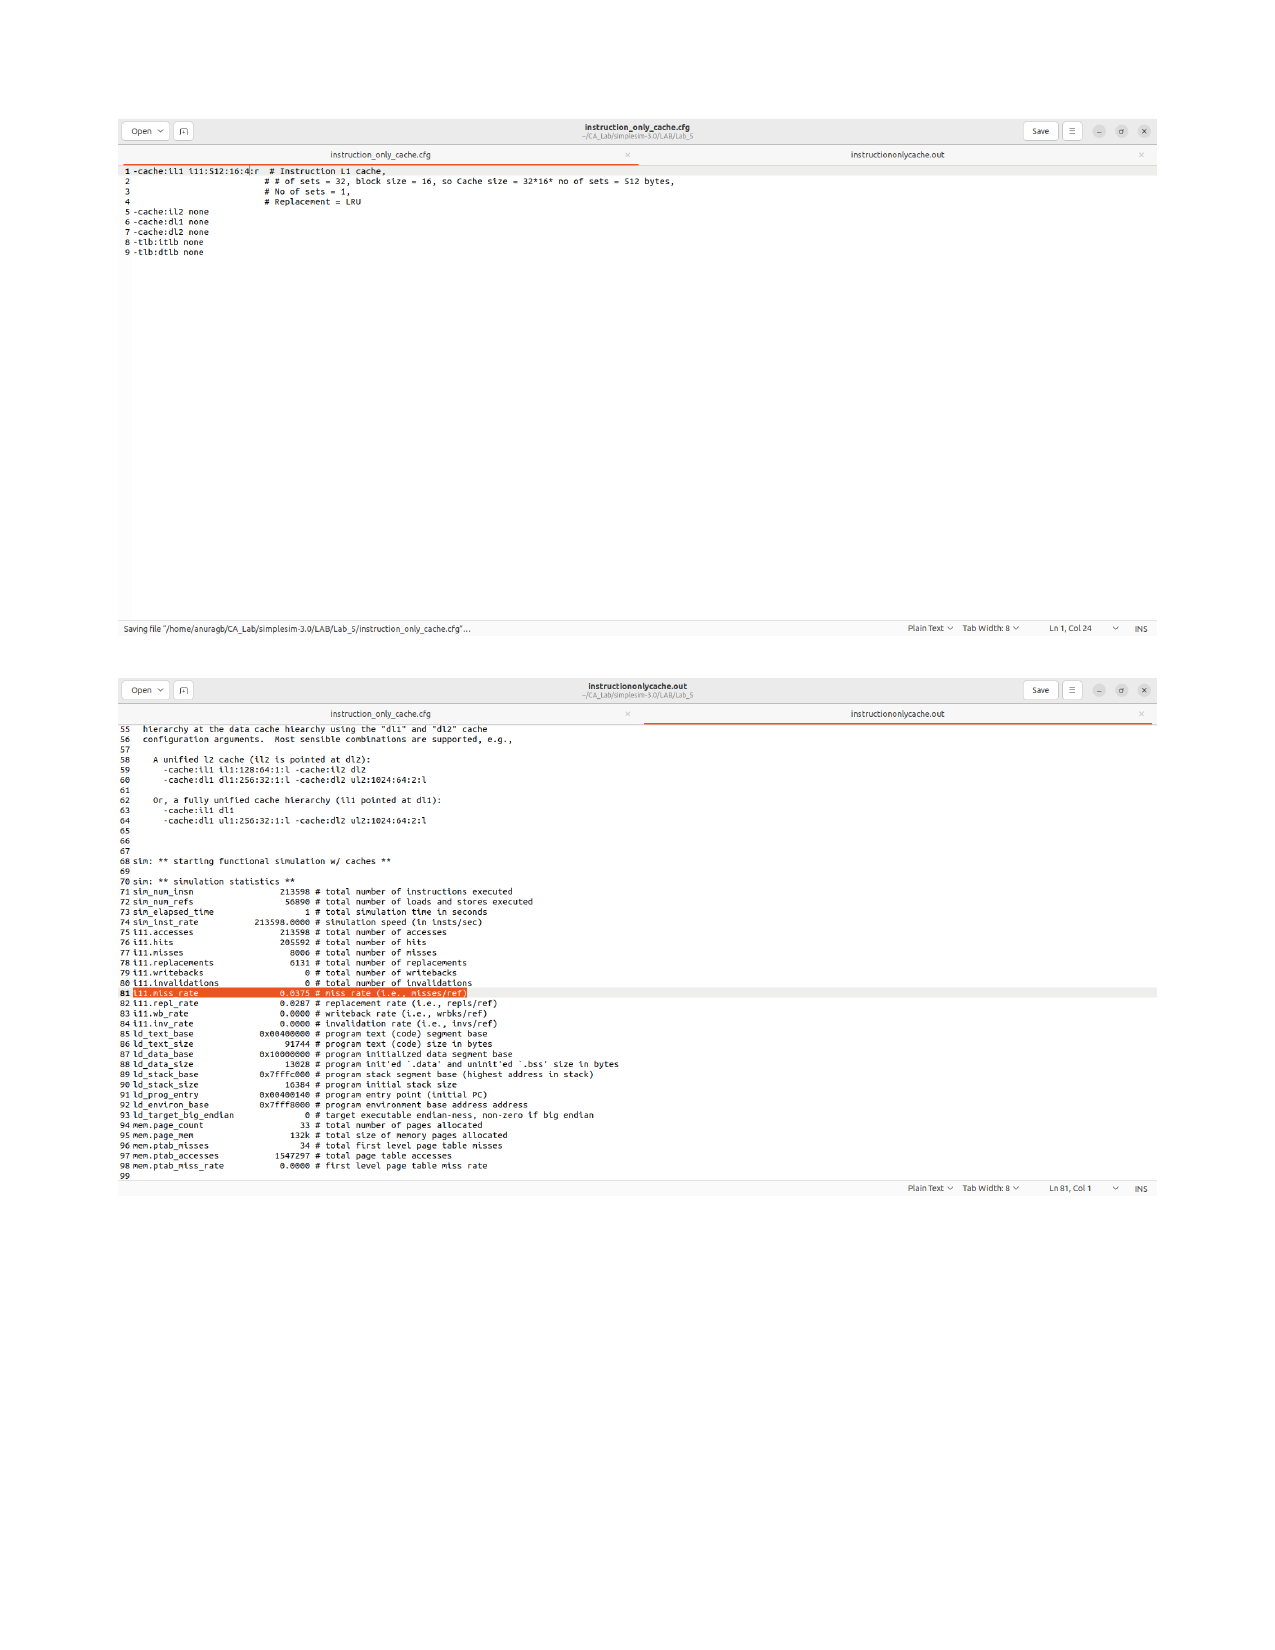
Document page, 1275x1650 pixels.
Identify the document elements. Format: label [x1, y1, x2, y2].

picture [118, 678, 1157, 1196]
picture [118, 118, 1157, 636]
